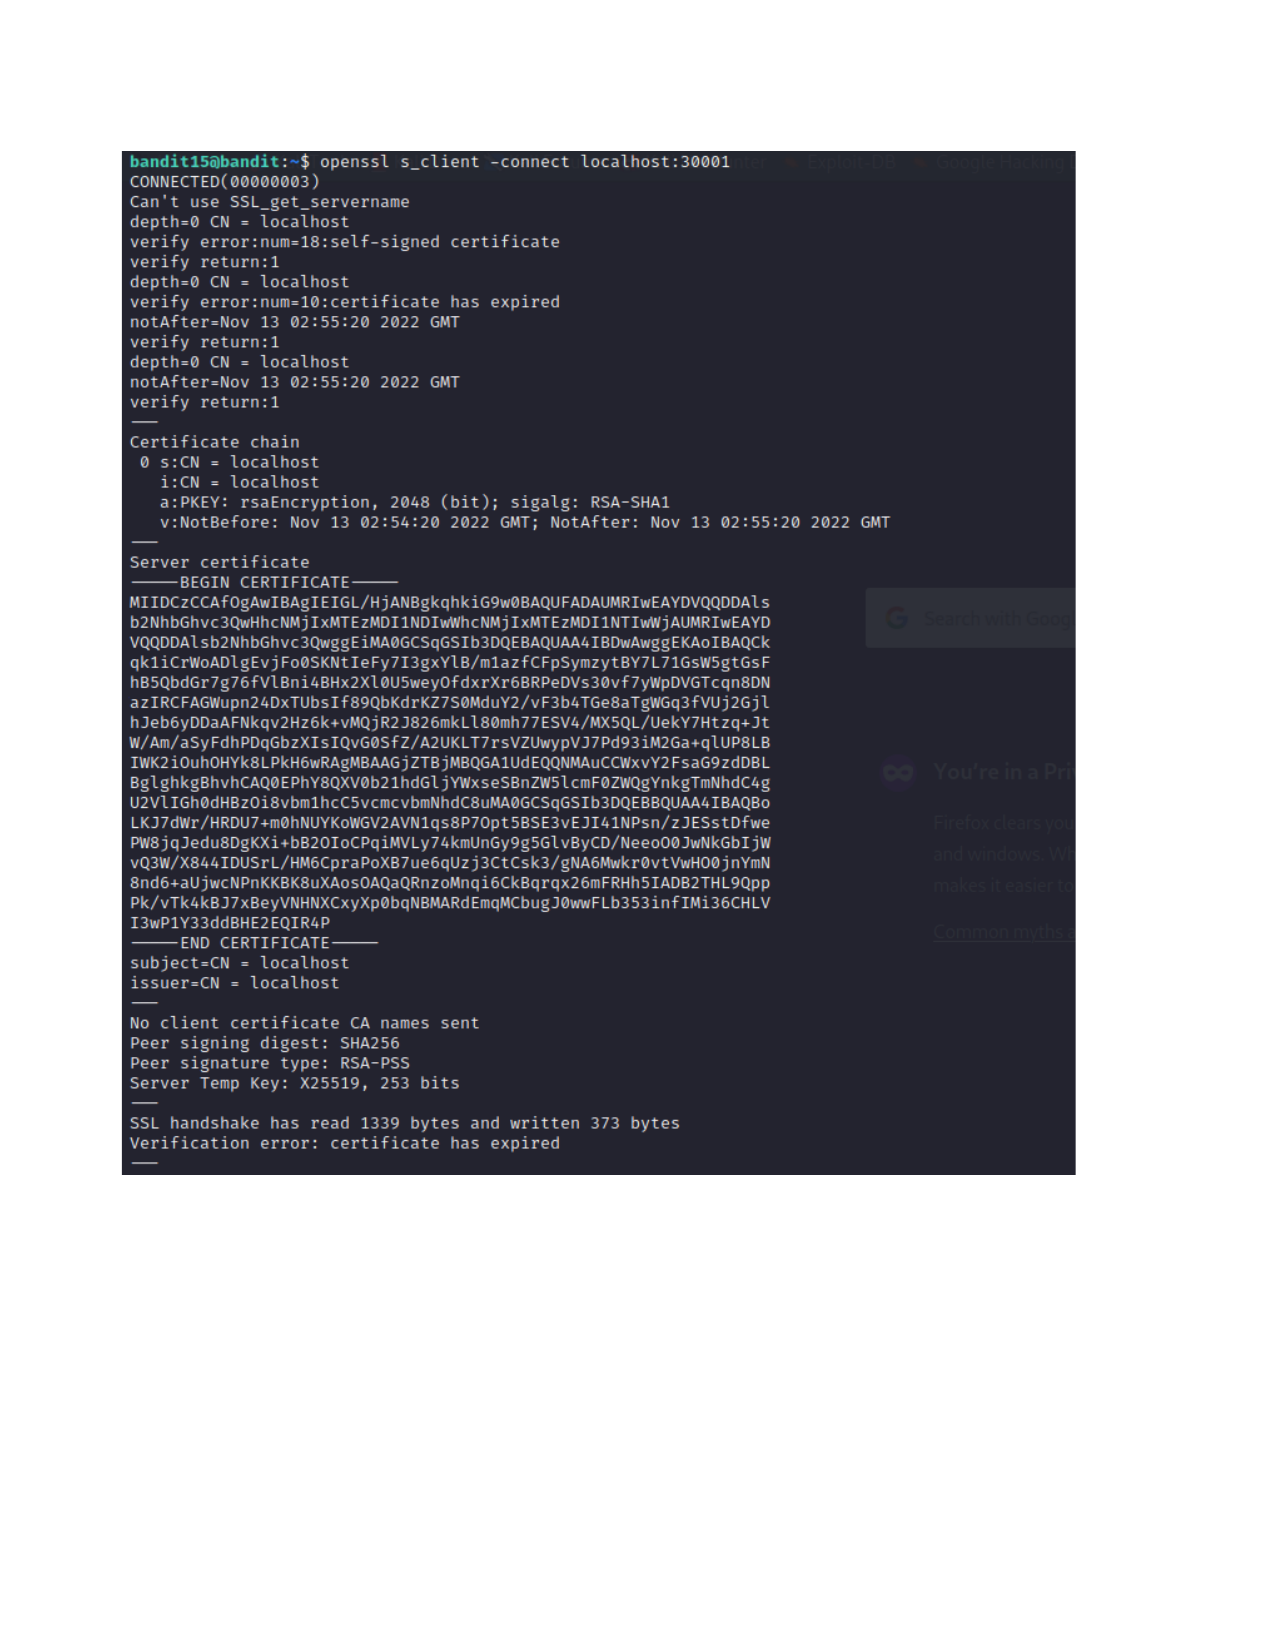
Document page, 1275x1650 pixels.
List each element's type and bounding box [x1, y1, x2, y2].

picture [121, 151, 1076, 1175]
